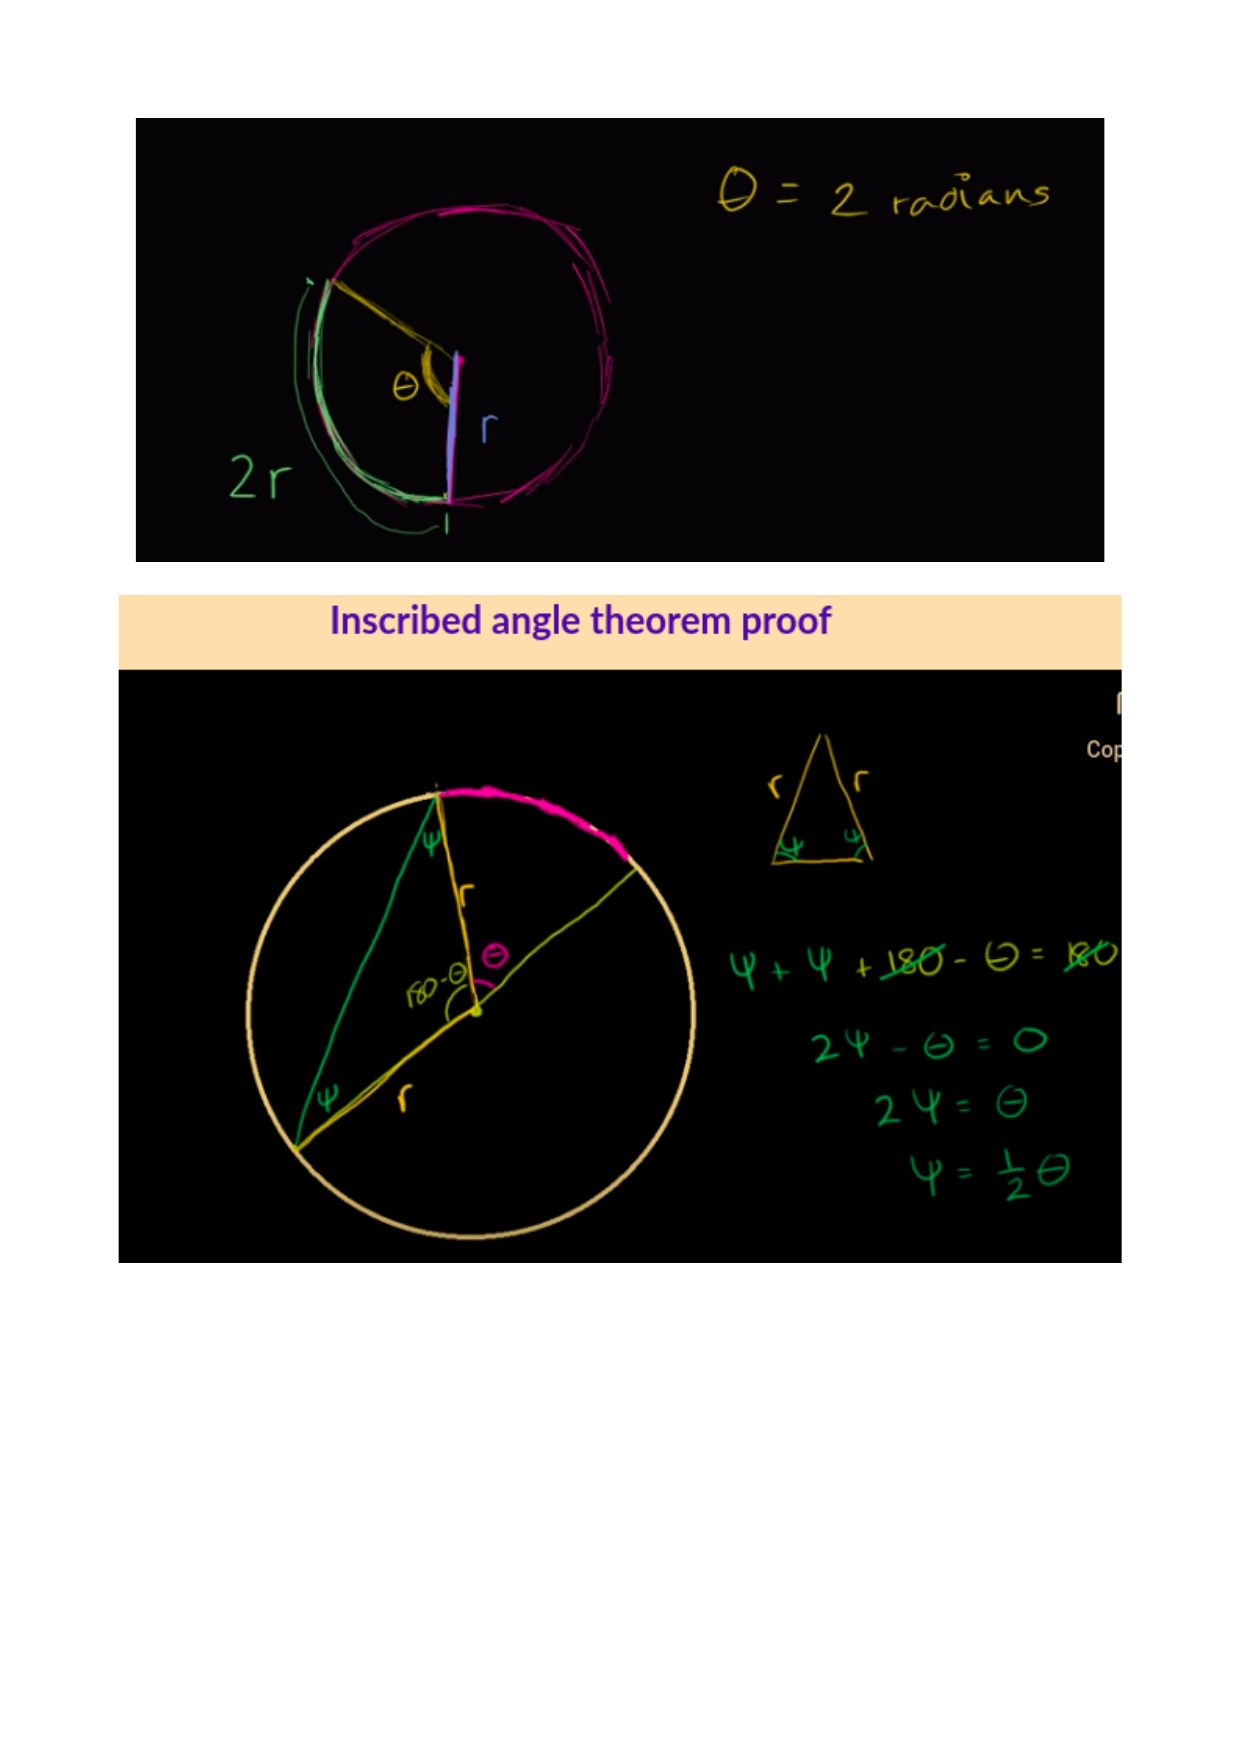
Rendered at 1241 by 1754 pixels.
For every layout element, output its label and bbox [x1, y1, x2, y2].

picture [118, 595, 1122, 1263]
picture [135, 118, 1105, 562]
